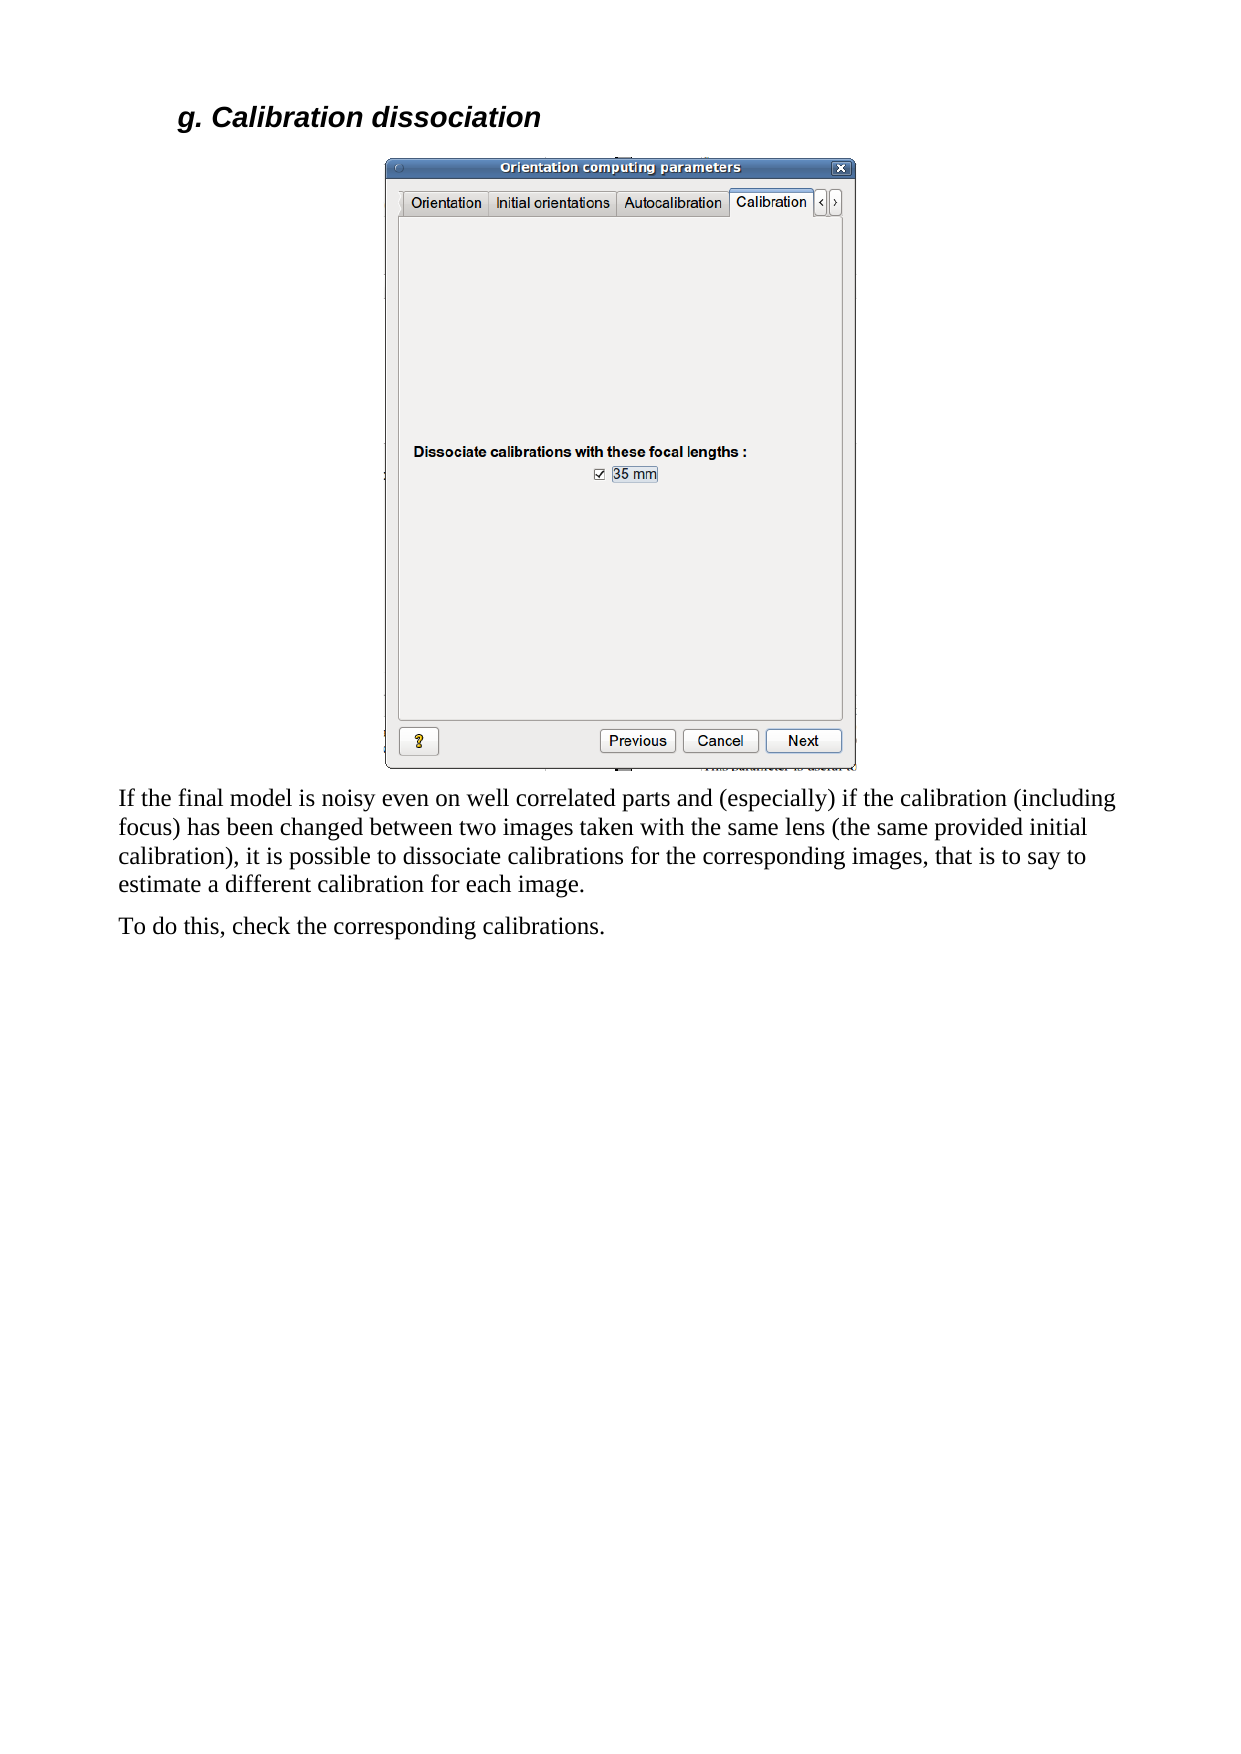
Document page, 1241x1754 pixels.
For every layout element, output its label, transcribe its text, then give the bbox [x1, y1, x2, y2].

subtitle g. Calibration dissociation [116, 99, 1122, 133]
text If the final model is noisy even on well correlated parts and (especially) if the calibration (including focus) has been changed between two images taken with the same lens (the same provided initial calibration), it is possible to dissociate calibrations for the corresponding images, that is to say to estimate a different calibration for each image. [118, 783, 1122, 898]
text To do this, check the corresponding calibrations. [118, 911, 1122, 939]
picture [383, 157, 857, 771]
